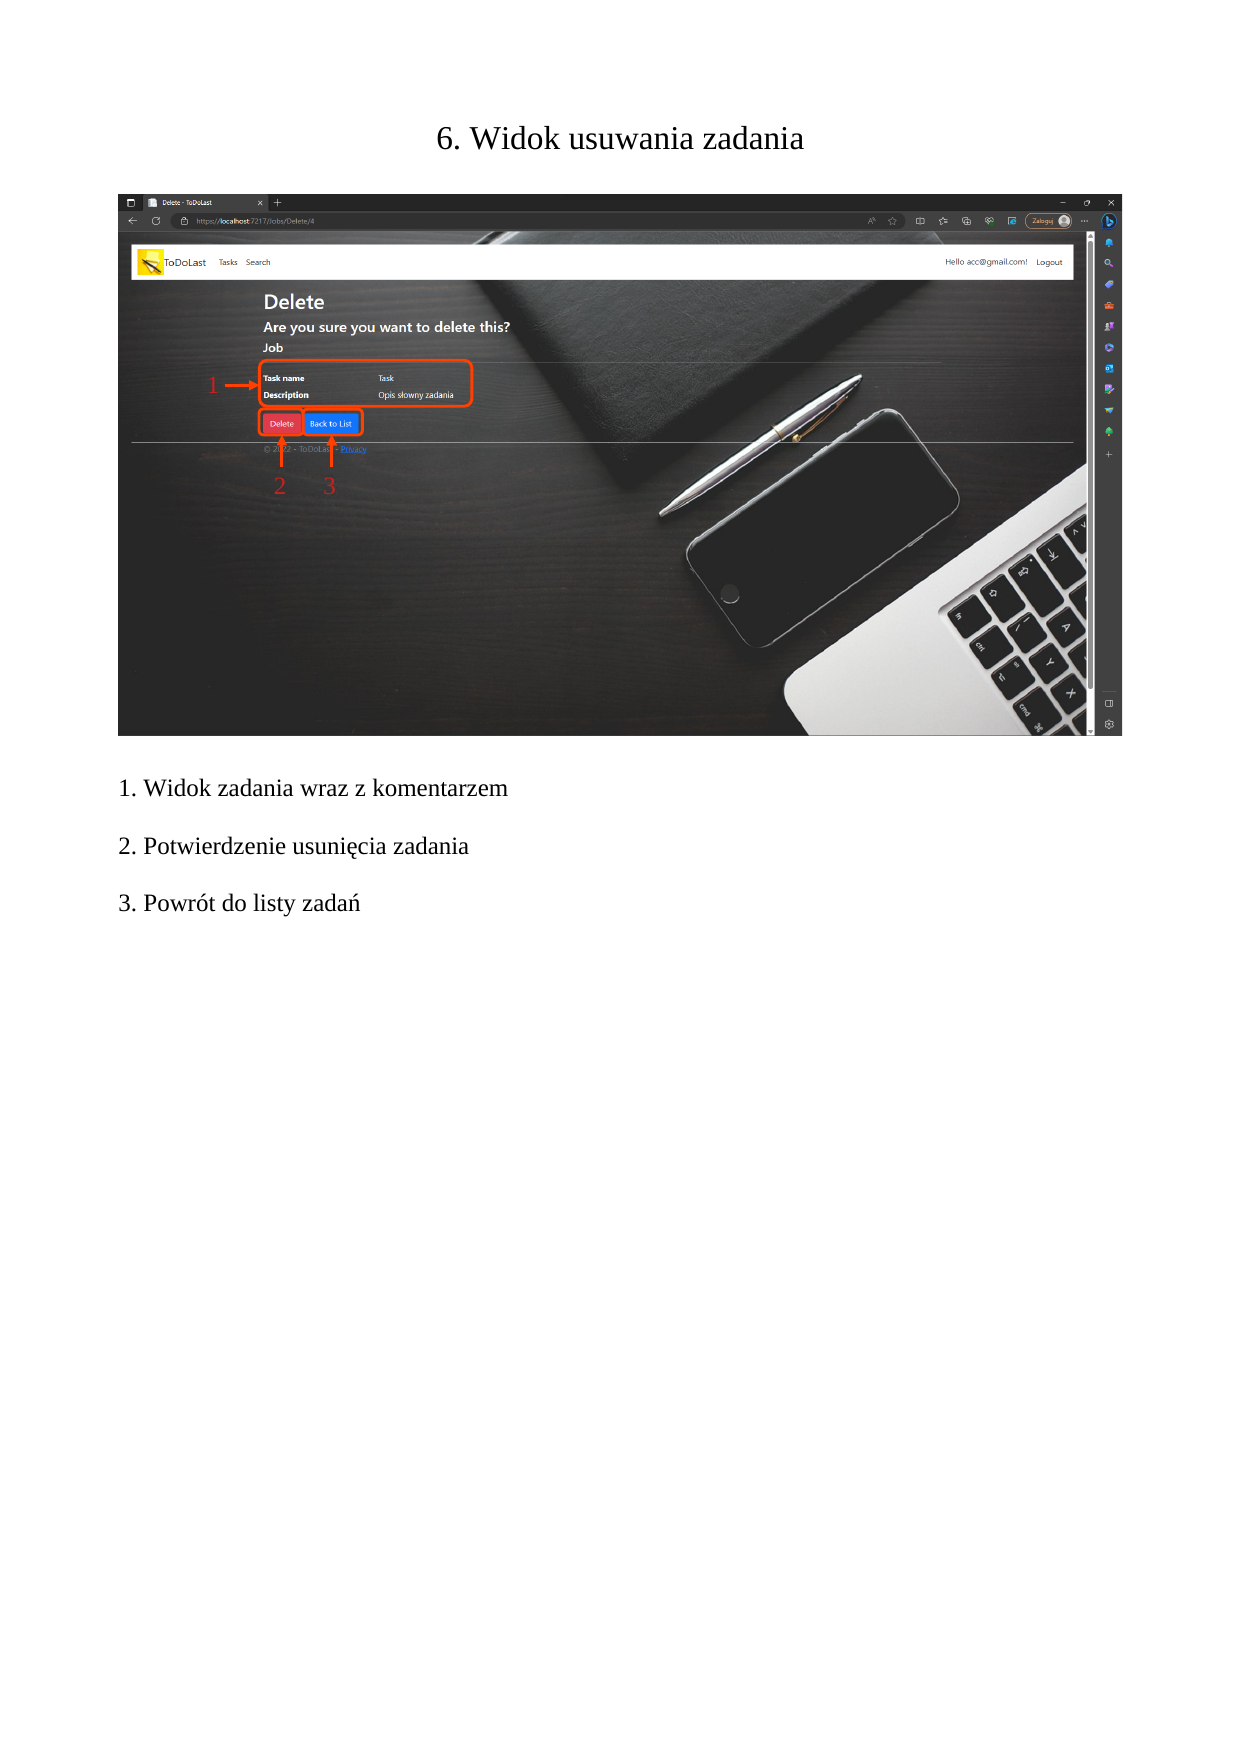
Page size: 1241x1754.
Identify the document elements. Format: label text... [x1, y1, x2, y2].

picture [118, 194, 1123, 736]
text 2. Potwierdzenie usunięcia zadania [118, 831, 1122, 860]
text 1. Widok zadania wraz z komentarzem [118, 773, 1122, 802]
text 3. Powrót do listy zadań [118, 888, 1122, 917]
text 6. Widok usuwania zadania [118, 118, 1122, 156]
